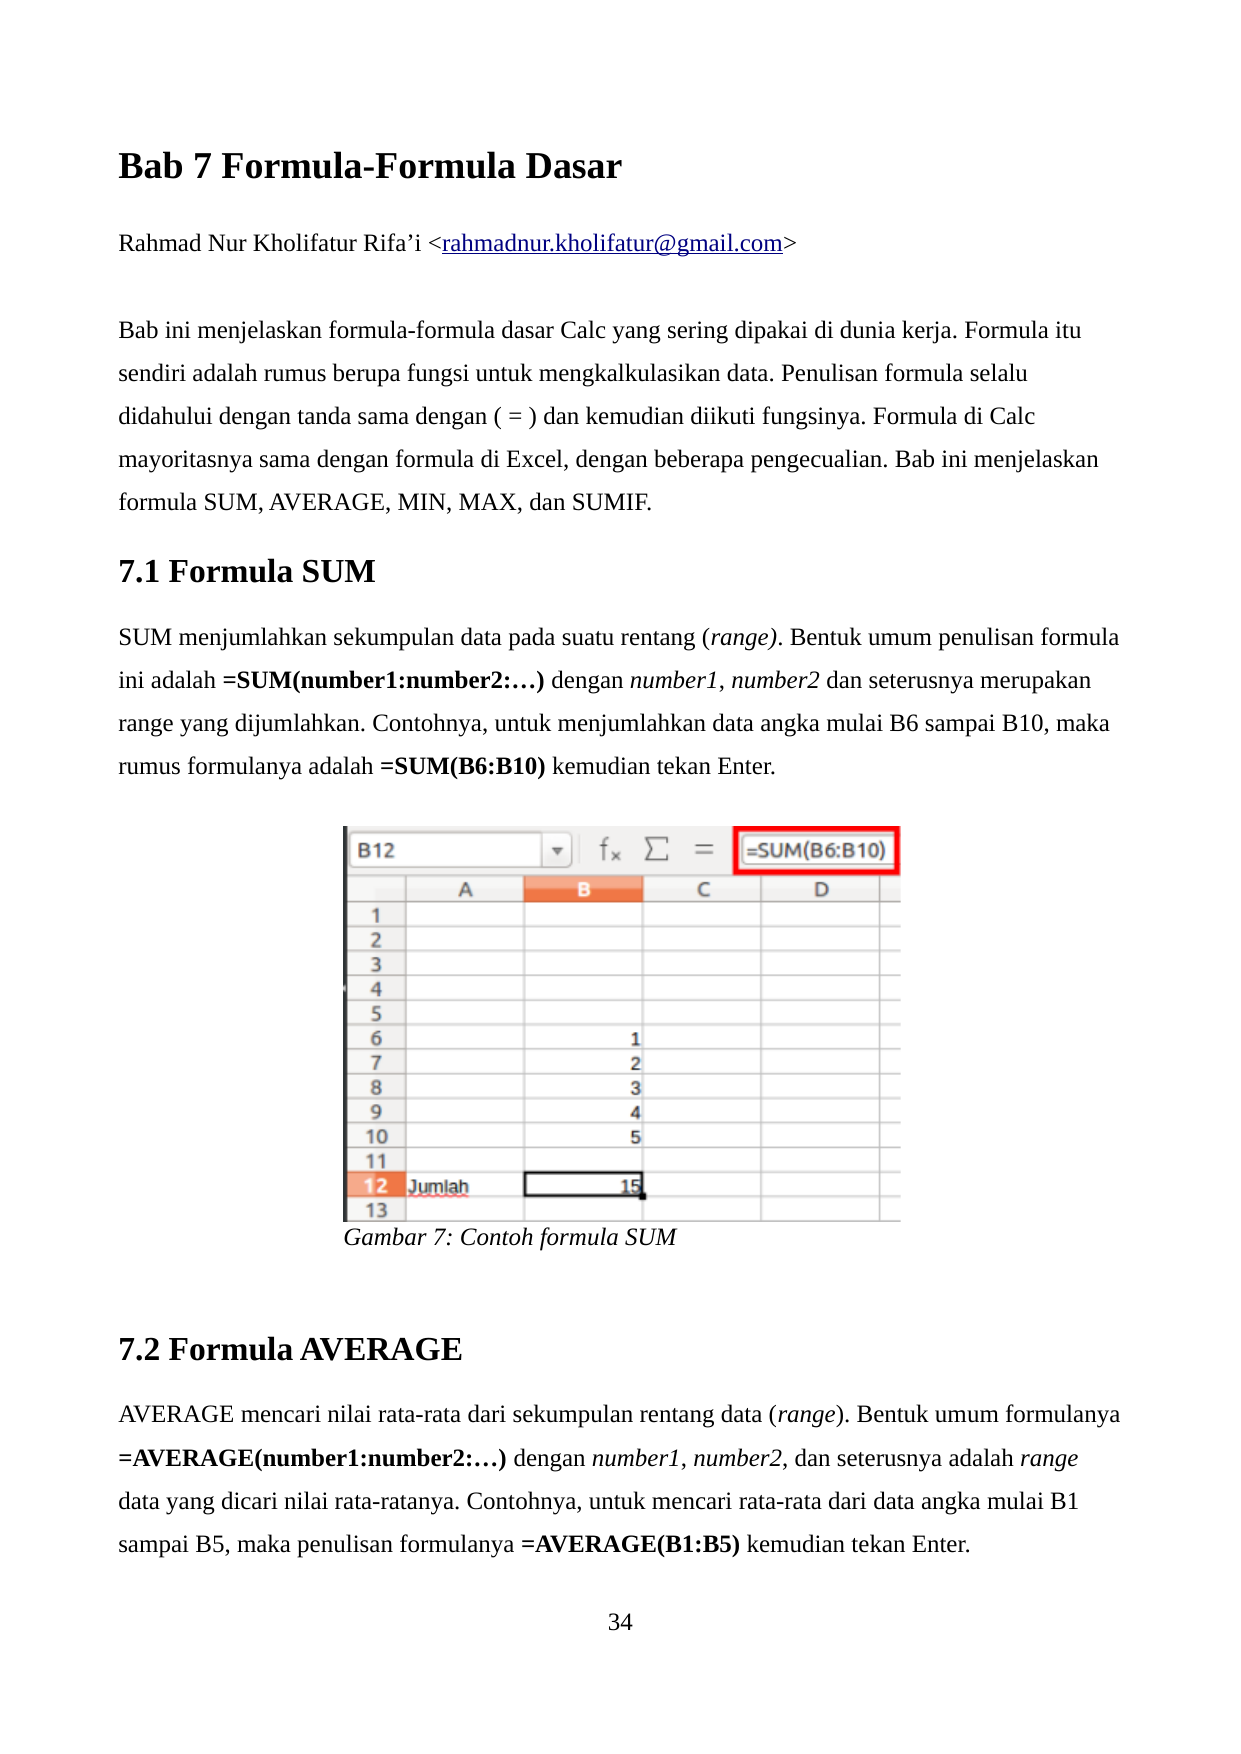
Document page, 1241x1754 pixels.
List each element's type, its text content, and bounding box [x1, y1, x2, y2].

text Bab ini menjelaskan formula-formula dasar Calc yang sering dipakai di dunia kerja. Formula itu sendiri adalah rumus berupa fungsi untuk mengkalkulasikan data. Penulisan formula selalu didahului dengan tanda sama dengan ( = ) dan kemudian diikuti fungsinya. Formula di Calc mayoritasnya sama dengan formula di Excel, dengan beberapa pengecualian. Bab ini menjelaskan formula SUM, AVERAGE, MIN, MAX, dan SUMIF. [118, 315, 1122, 516]
subtitle Bab 7 Formula-Formula Dasar [118, 143, 1122, 187]
text [343, 814, 901, 826]
text Rahmad Nur Kholifatur Rifa’i <rahmadnur.kholifatur@gmail.com> [118, 228, 1122, 257]
text Gambar 7: Contoh formula SUM [343, 1222, 901, 1251]
subtitle 7.1 Formula SUM [118, 551, 1122, 590]
subtitle 7.2 Formula AVERAGE [118, 1329, 1122, 1368]
text AVERAGE mencari nilai rata-rata dari sekumpulan rentang data (range). Bentuk umum formulanya =AVERAGE(number1:number2:…) dengan number1, number2, dan seterusnya adalah range data yang dicari nilai rata-ratanya. Contohnya, untuk mencari rata-rata dari data angka mulai B1 sampai B5, maka penulisan formulanya =AVERAGE(B1:B5) kemudian tekan Enter. [118, 1399, 1122, 1558]
text SUM menjumlahkan sekumpulan data pada suatu rentang (range). Bentuk umum penulisan formula ini adalah =SUM(number1:number2:…) dengan number1, number2 dan seterusnya merupakan range yang dijumlahkan. Contohnya, untuk menjumlahkan data angka mulai B6 sampai B10, maka rumus formulanya adalah =SUM(B6:B10) kemudian tekan Enter. [118, 622, 1122, 780]
picture [343, 826, 901, 1222]
